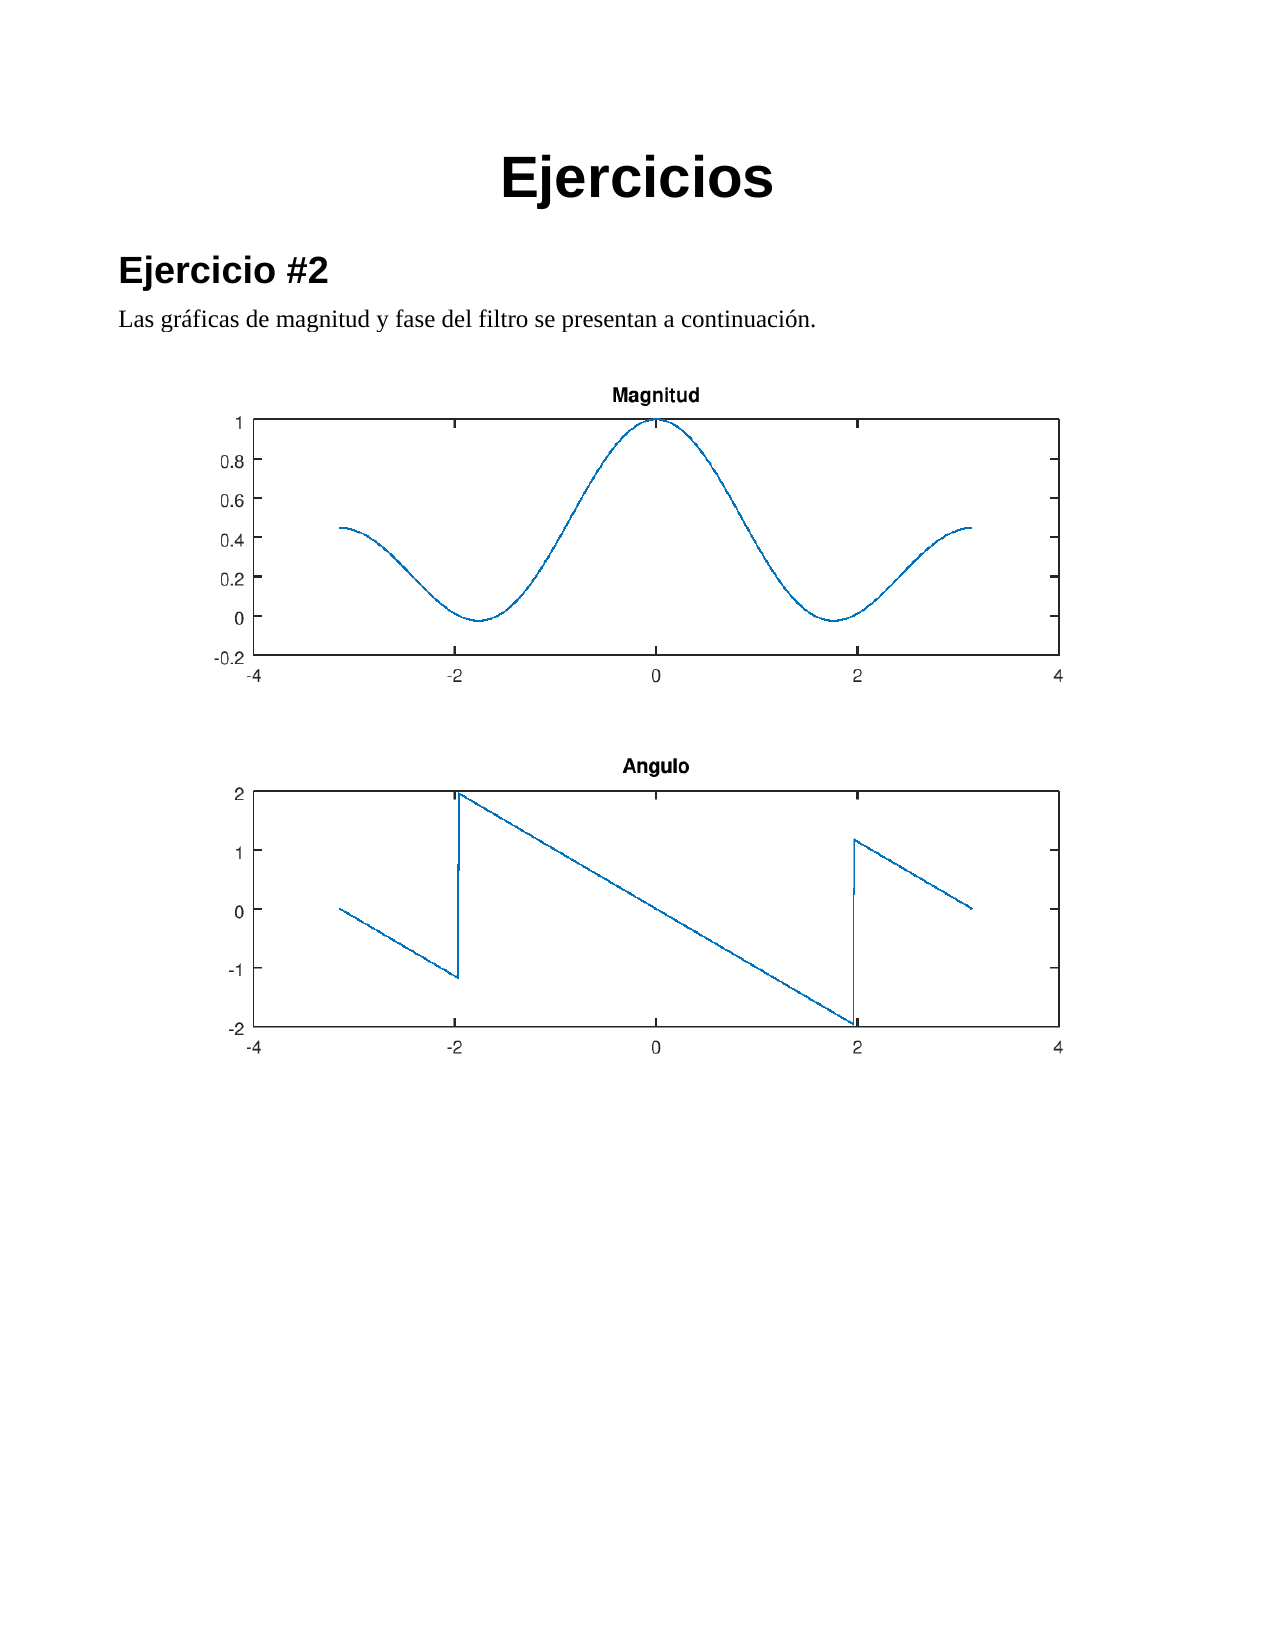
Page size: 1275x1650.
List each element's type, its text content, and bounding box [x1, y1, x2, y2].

title Ejercicios [118, 143, 1157, 210]
subtitle Ejercicio #2 [118, 248, 1157, 291]
subtitle Las gráficas de magnitud y fase del filtro se presentan a continuación. [118, 304, 1157, 332]
picture [118, 332, 1157, 1112]
